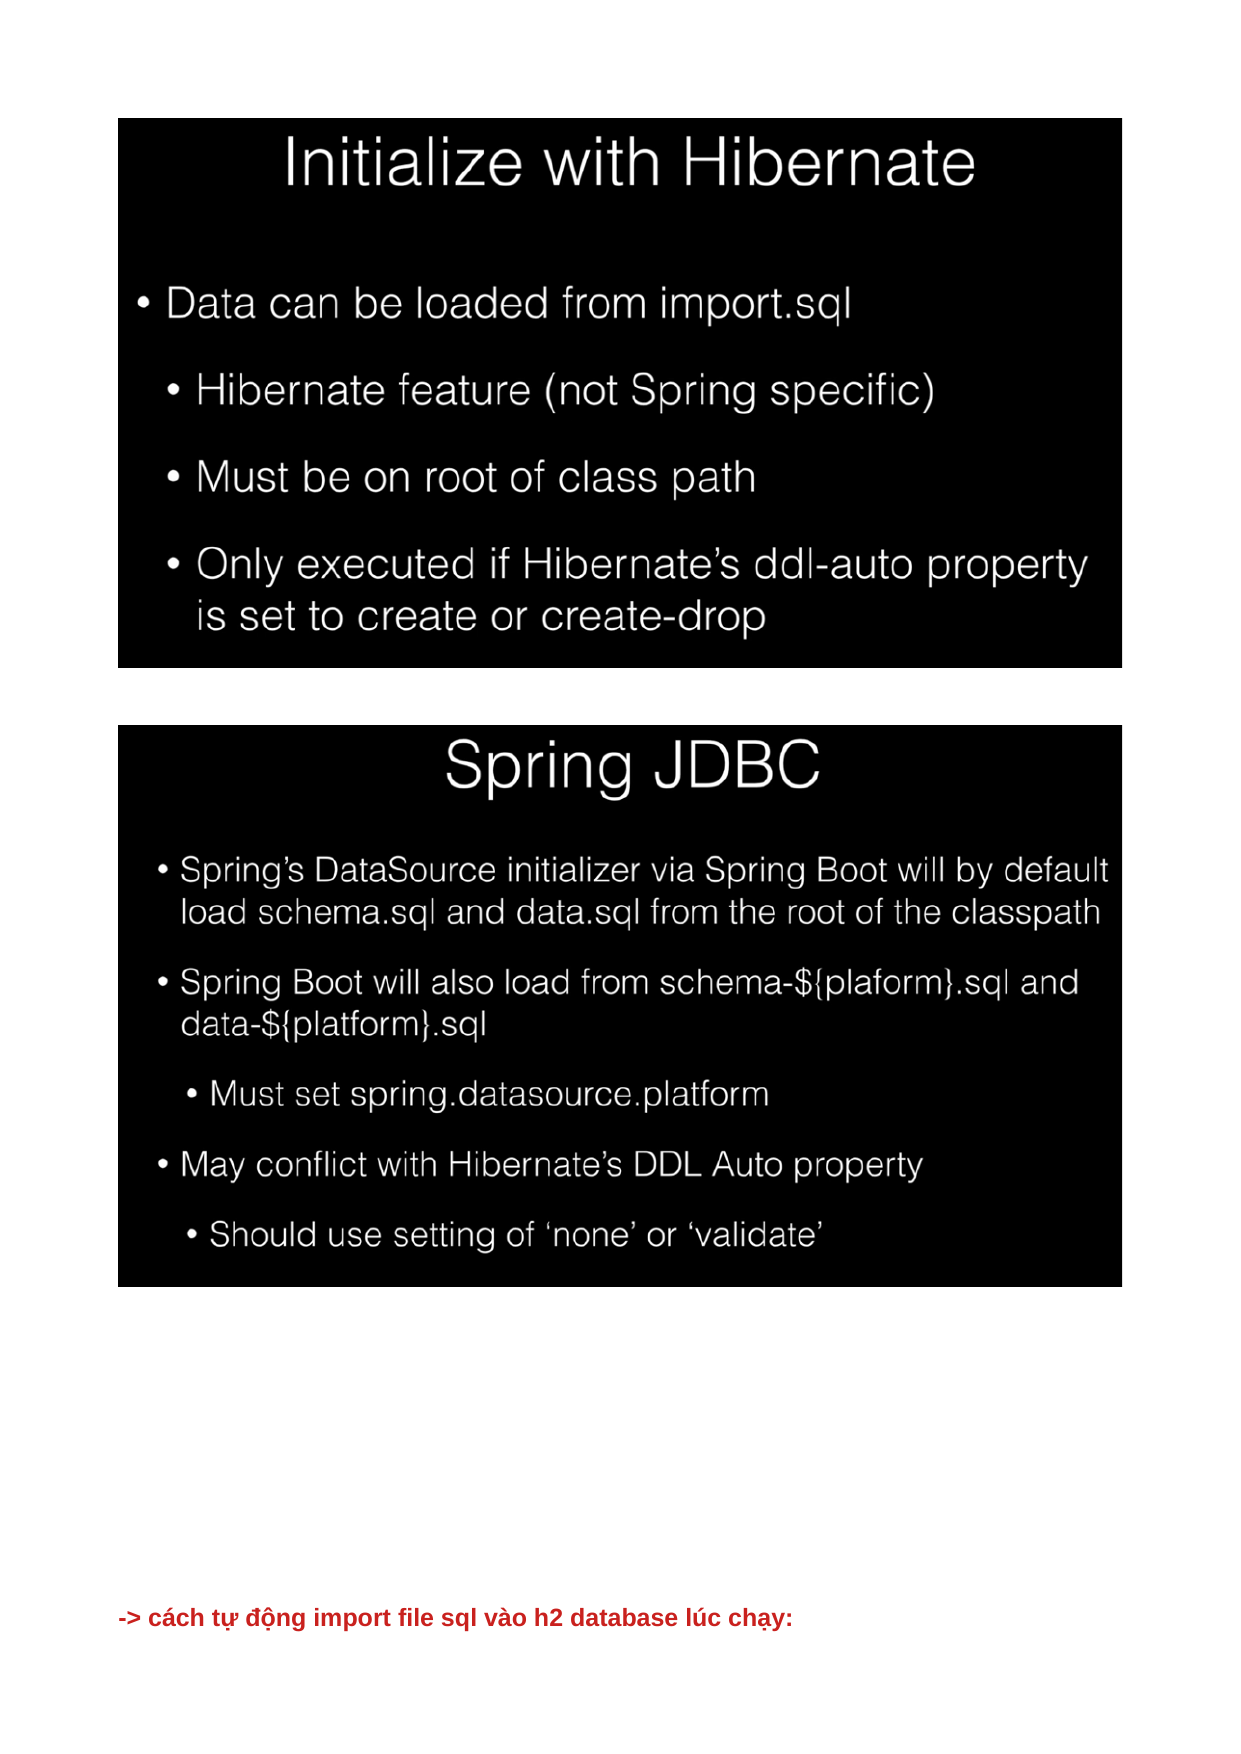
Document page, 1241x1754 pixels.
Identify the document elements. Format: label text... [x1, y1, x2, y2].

picture [118, 725, 1123, 1287]
text -> cách tự động import file sql vào h2 database lúc chạy: [118, 1603, 1122, 1631]
picture [118, 118, 1123, 668]
